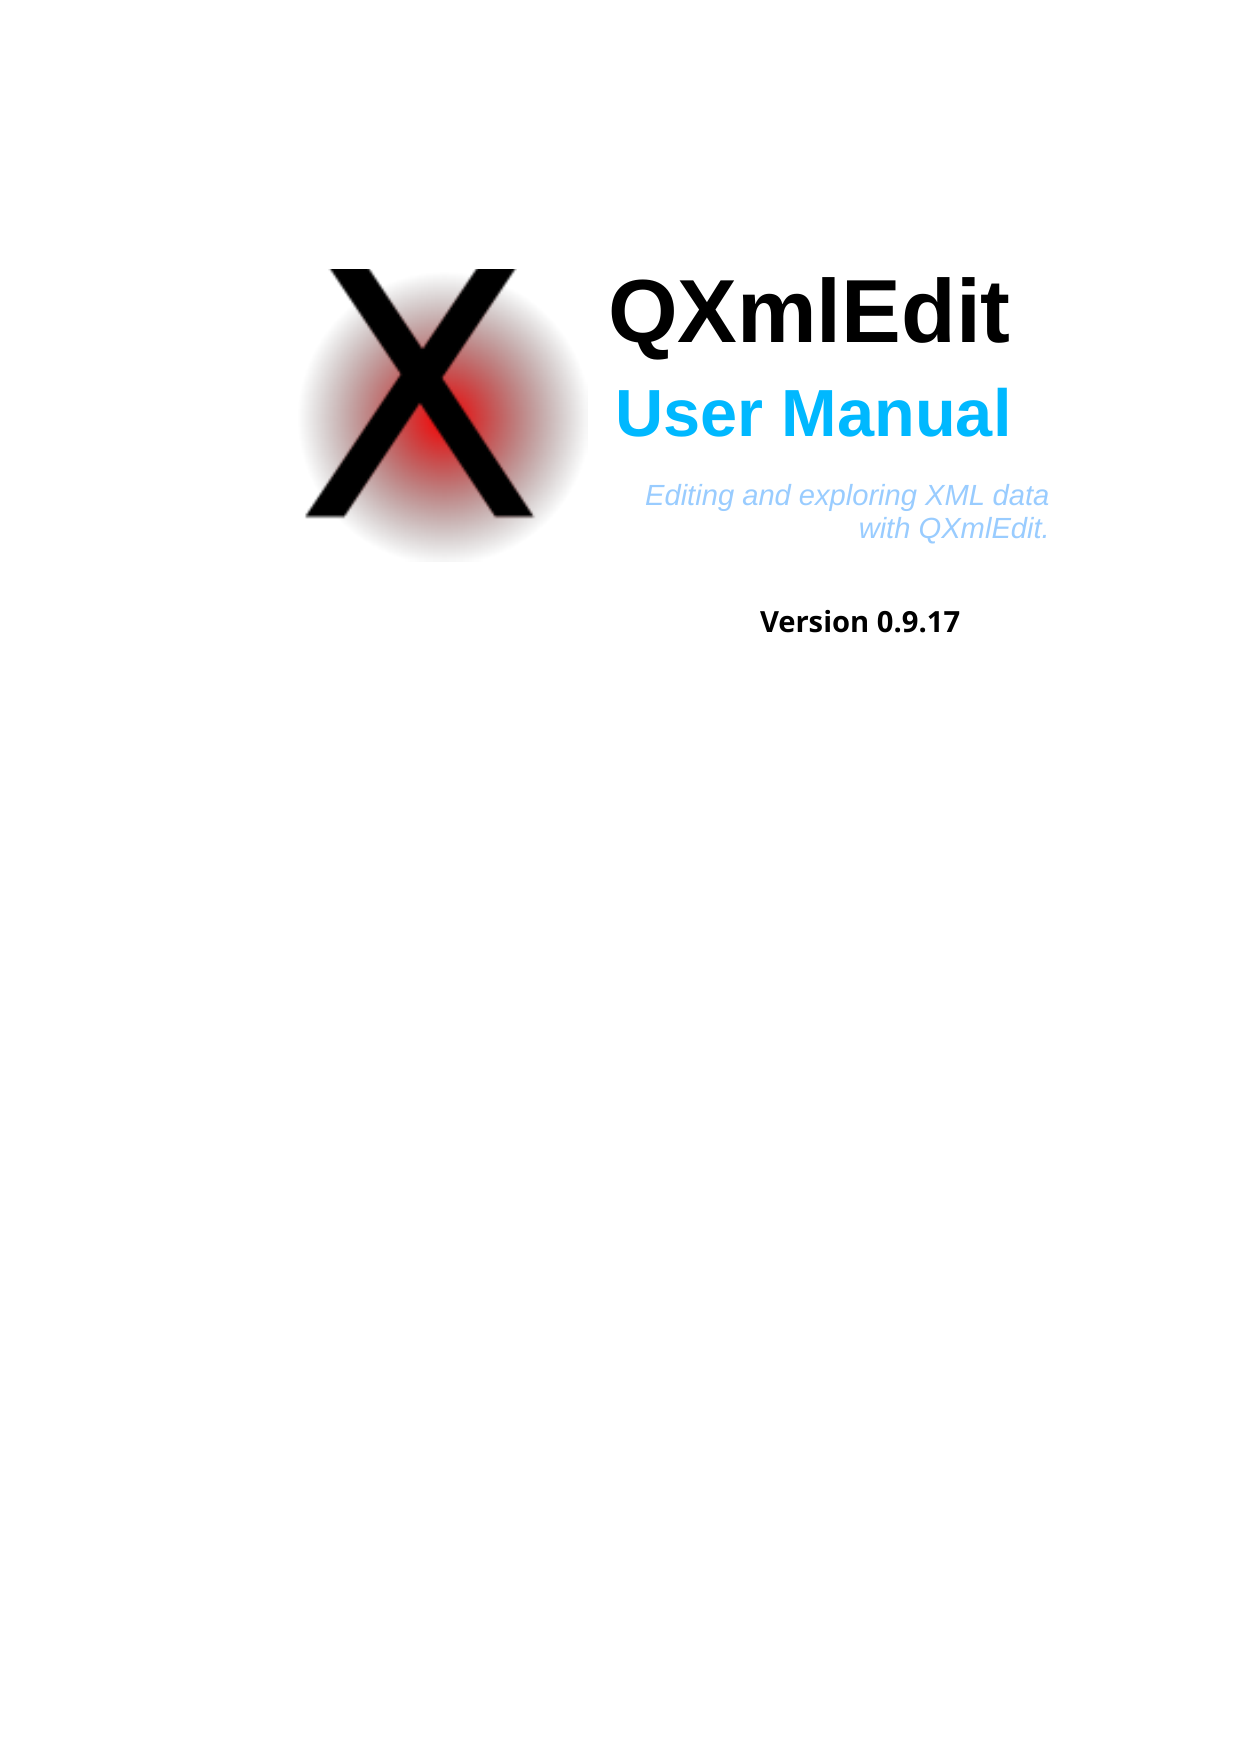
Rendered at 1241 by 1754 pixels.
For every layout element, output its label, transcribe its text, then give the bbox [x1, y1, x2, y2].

text [187, 374, 295, 451]
picture [295, 269, 588, 562]
text Version 0.9.17 [187, 601, 1052, 641]
text Editing and exploring XML data with QXmlEdit. [638, 478, 1052, 545]
text User Manual [588, 374, 1052, 451]
text QXmlEdit [187, 258, 1052, 361]
